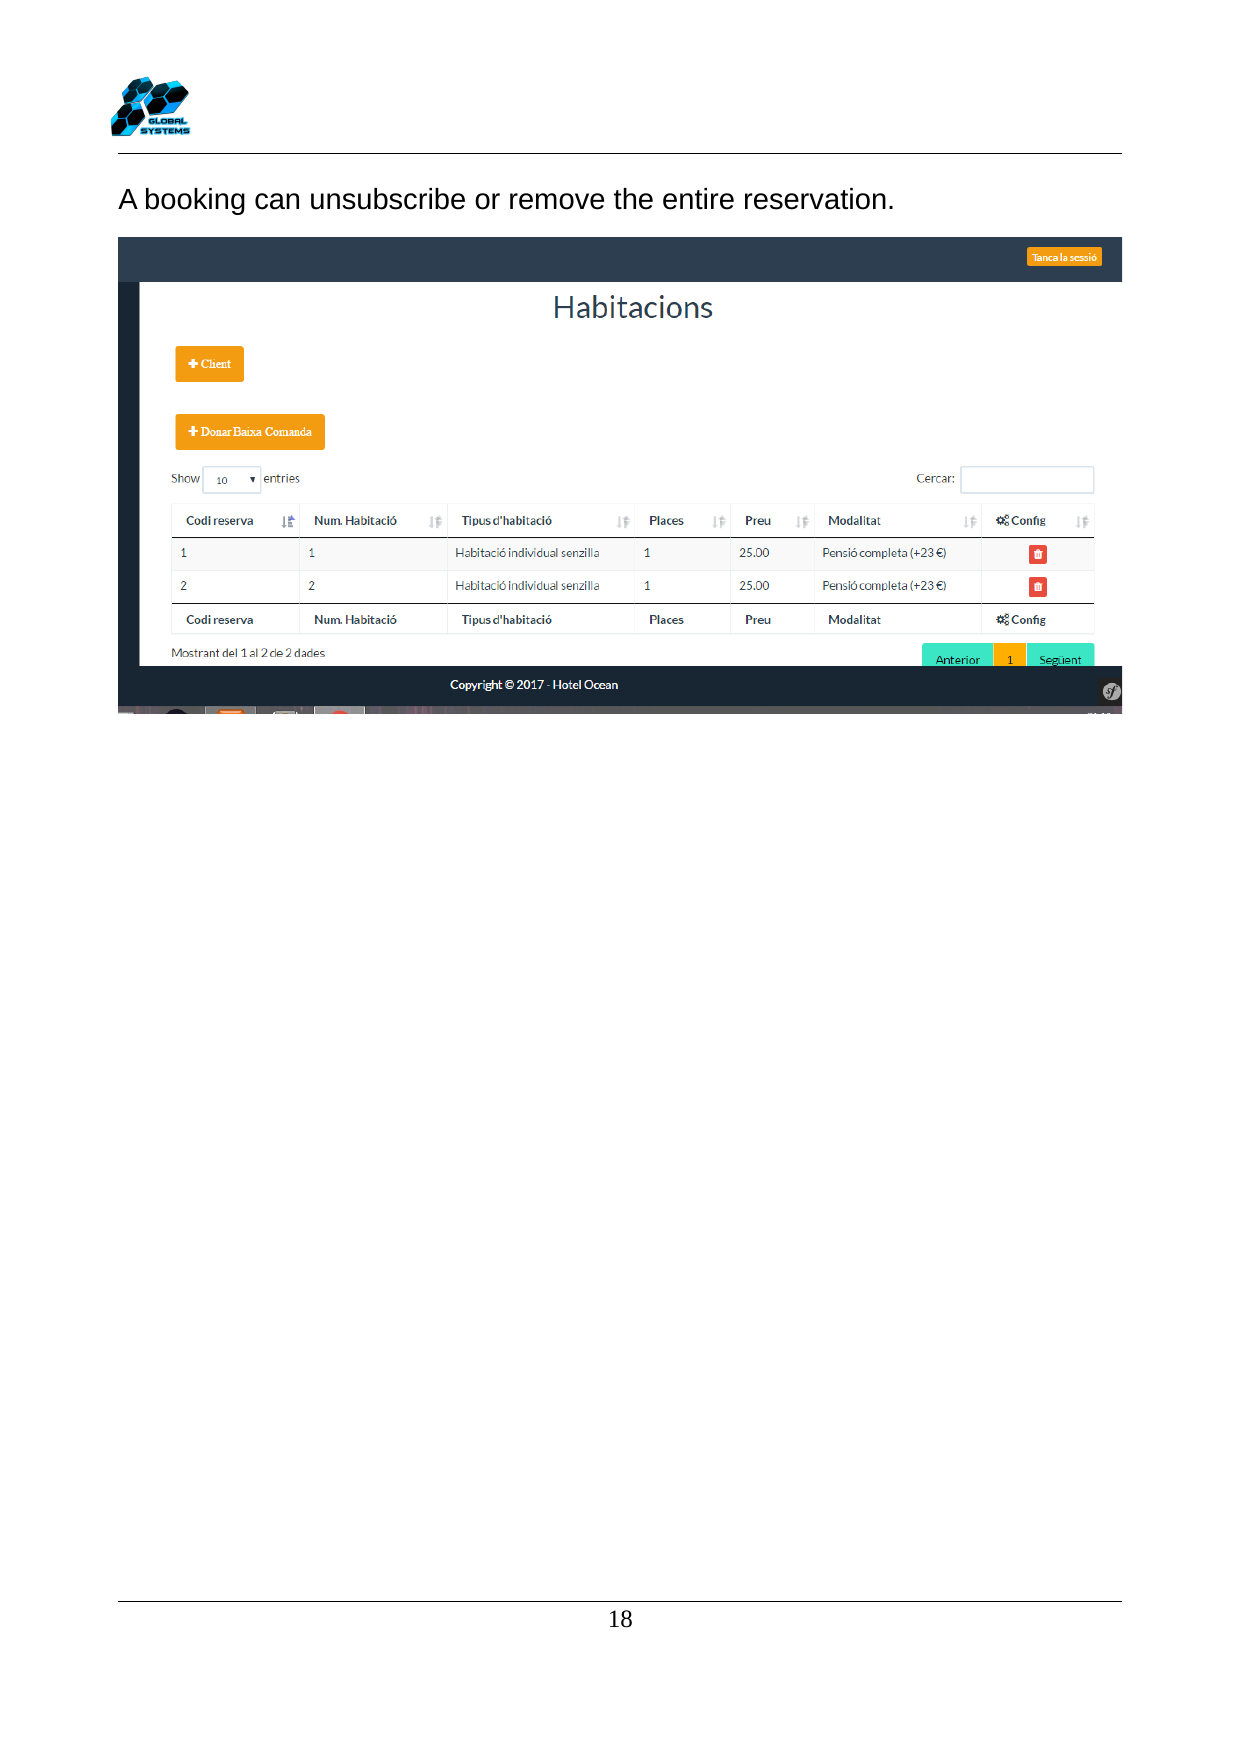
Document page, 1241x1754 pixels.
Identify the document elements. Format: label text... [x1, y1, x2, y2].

picture [107, 61, 194, 148]
text A booking can unsubscribe or remove the entire reservation. [118, 182, 1122, 216]
picture [118, 237, 1123, 714]
